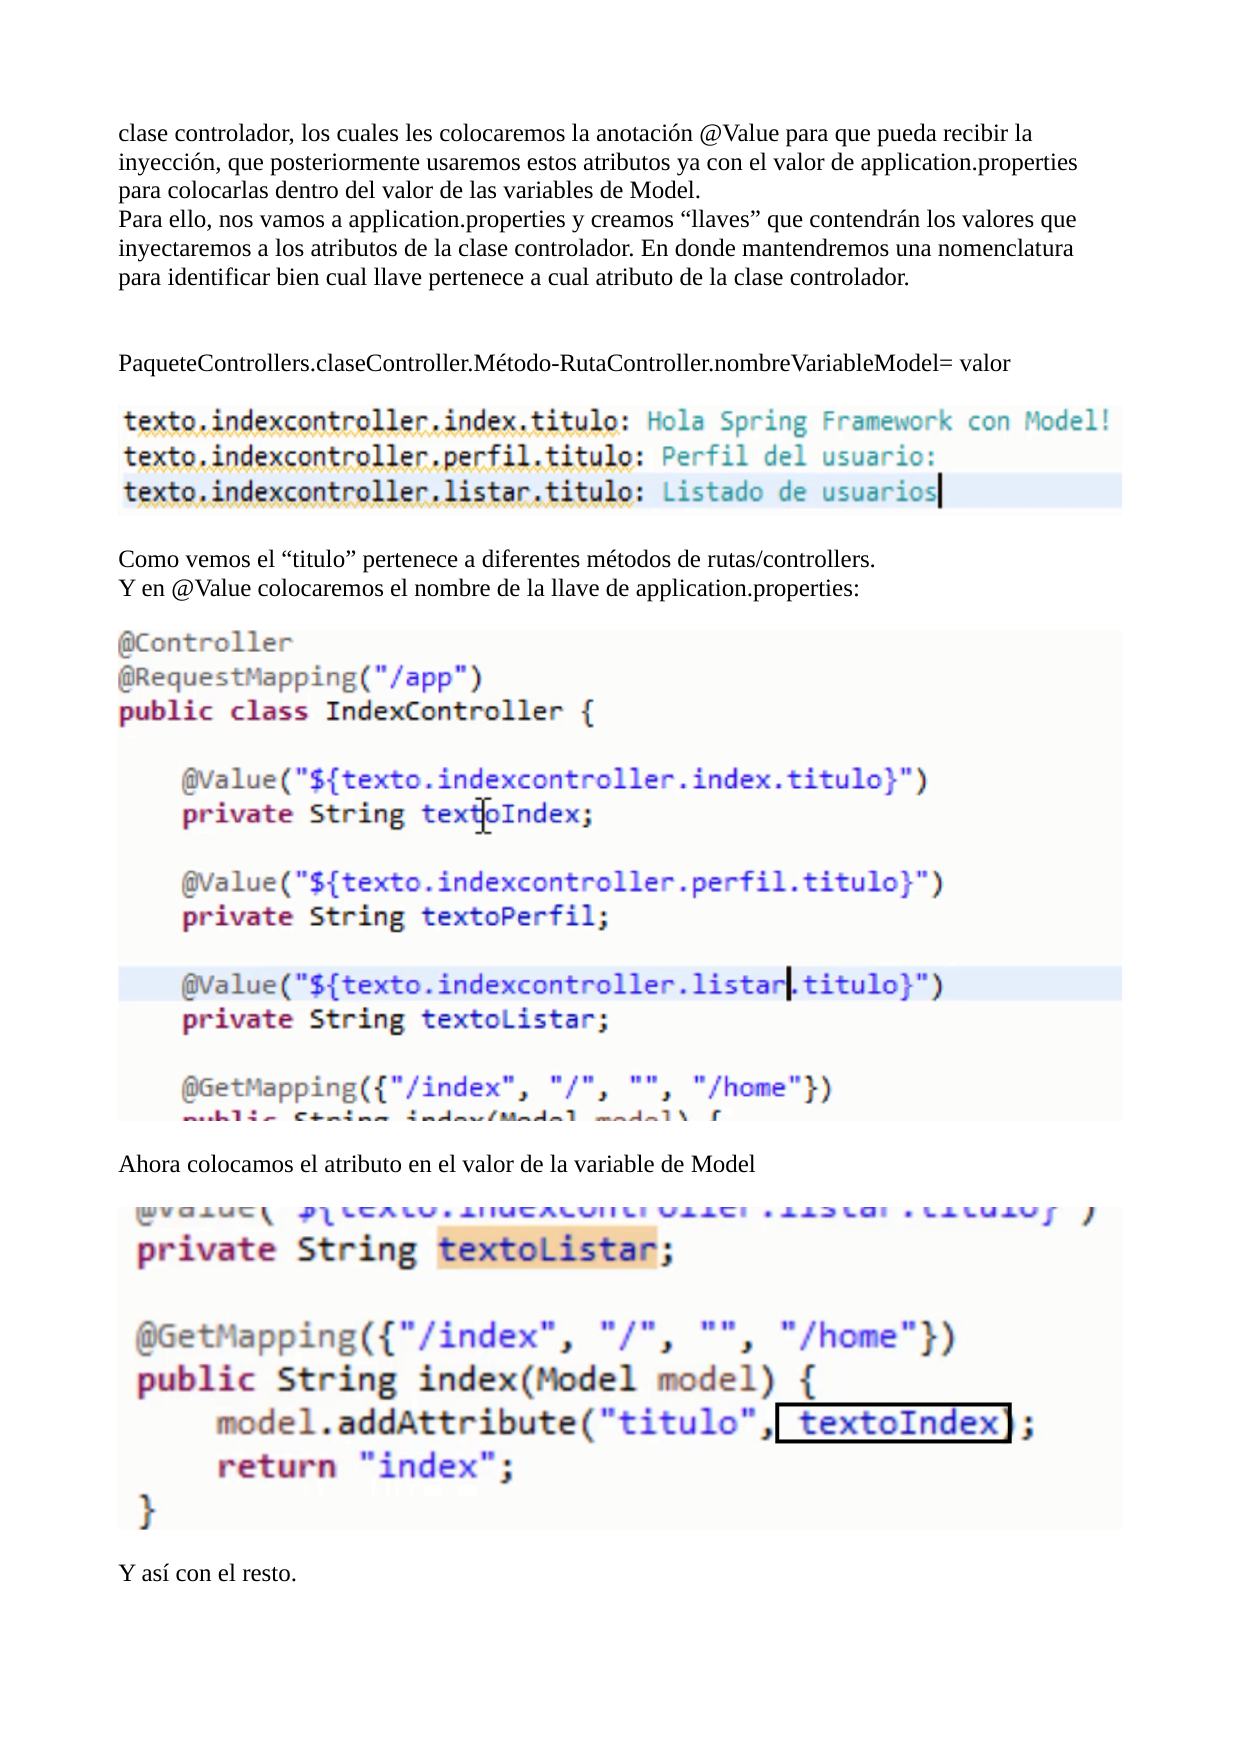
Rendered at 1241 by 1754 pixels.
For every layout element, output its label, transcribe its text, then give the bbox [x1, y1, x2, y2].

text clase controlador, los cuales les colocaremos la anotación @Value para que pueda recibir la inyección, que posteriormente usaremos estos atributos ya con el valor de application.properties para colocarlas dentro del valor de las variables de Model. [118, 118, 1122, 204]
text Y en @Value colocaremos el nombre de la llave de application.properties: [118, 573, 1122, 601]
text Para ello, nos vamos a application.properties y creamos “llaves” que contendrán los valores que inyectaremos a los atributos de la clase controlador. En donde mantendremos una nomenclatura para identificar bien cual llave pertenece a cual atributo de la clase controlador. [118, 204, 1122, 291]
text PaqueteControllers.claseController.Método-RutaController.nombreVariableModel= valor [118, 348, 1122, 377]
text Ahora colocamos el atributo en el valor de la variable de Model [118, 1149, 1122, 1178]
text Y así con el resto. [118, 1558, 1122, 1587]
text Como vemos el “titulo” pertenece a diferentes métodos de rutas/controllers. [118, 544, 1122, 573]
